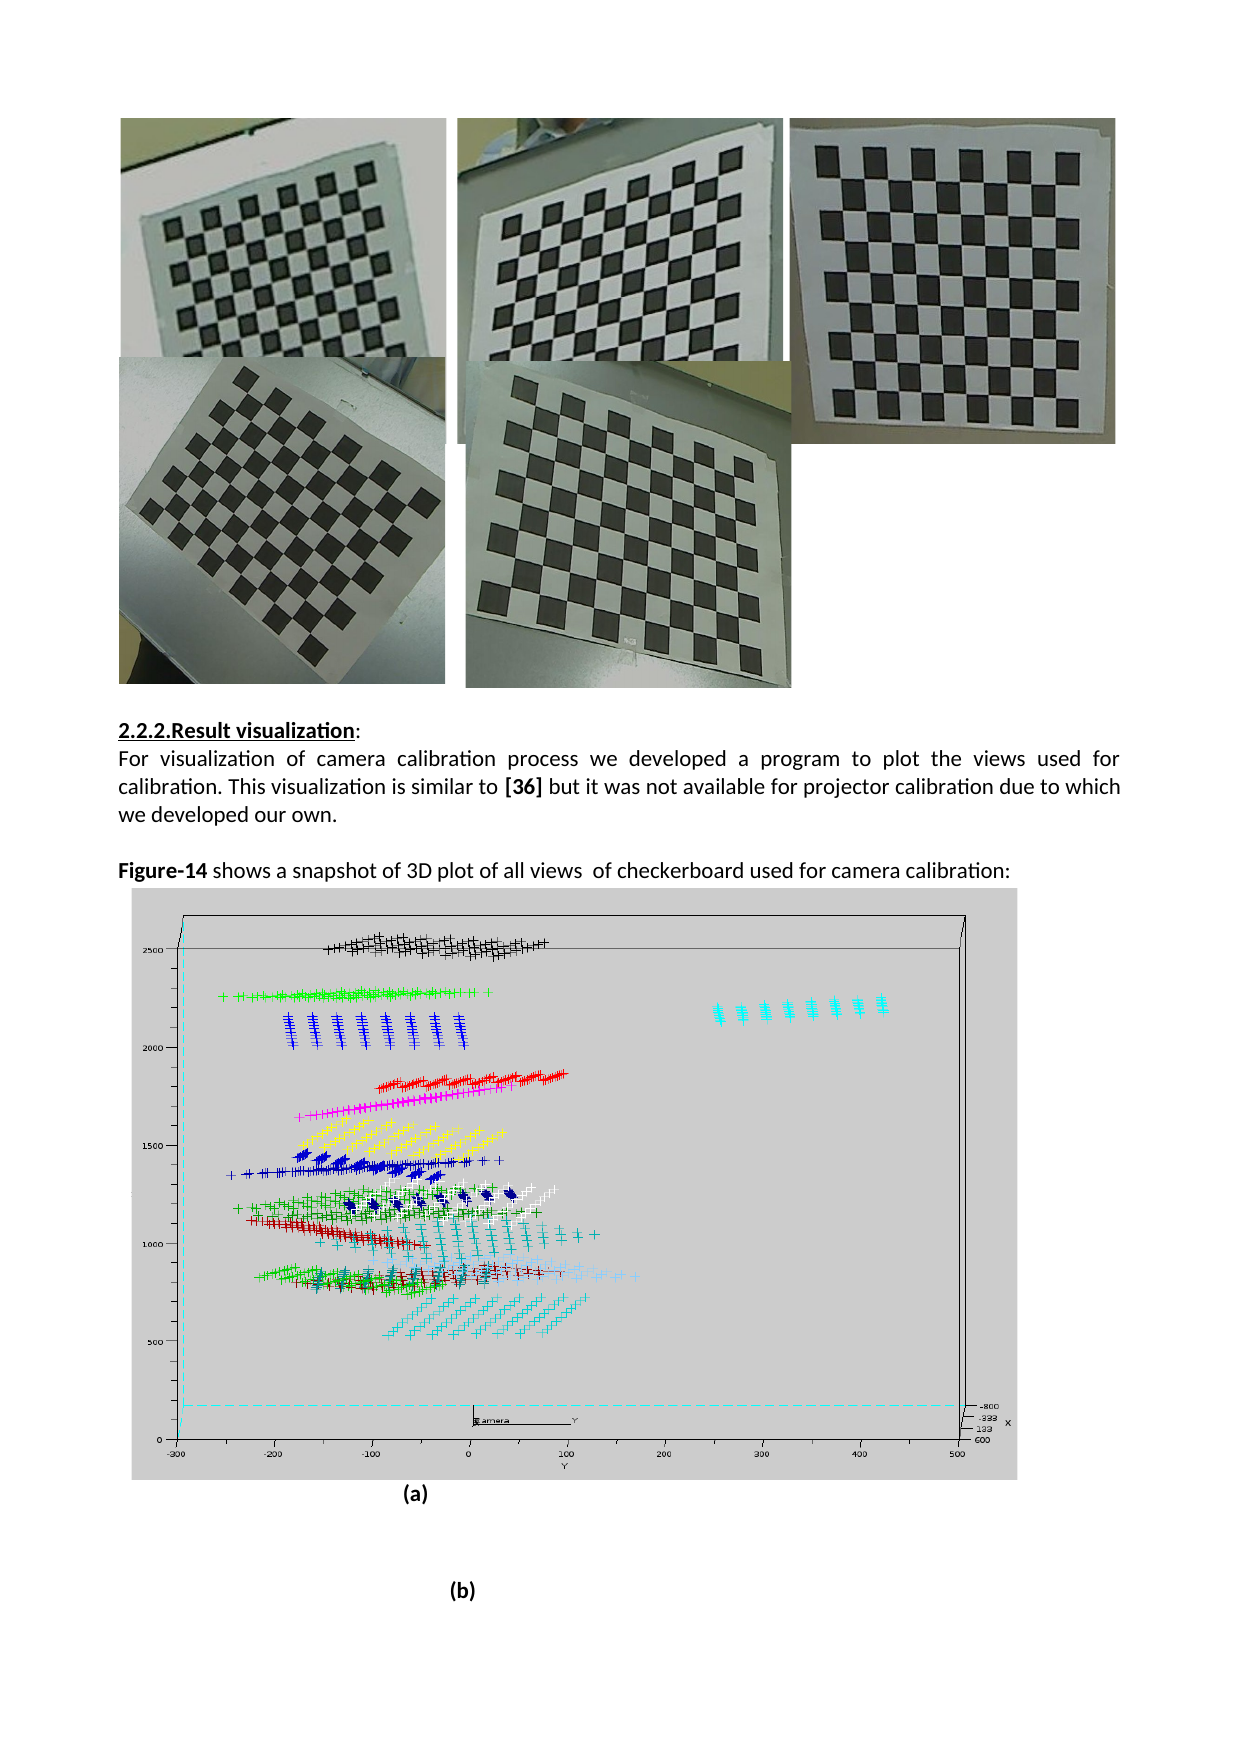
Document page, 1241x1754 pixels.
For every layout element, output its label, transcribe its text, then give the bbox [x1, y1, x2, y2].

text 2.2.2.Result visualization: [118, 716, 1122, 744]
picture [119, 118, 447, 684]
text (b) [118, 1576, 1122, 1604]
text For visualization of camera calibration process we developed a program to plot the views used for calibration. This visualization is similar to [36] but it was not available for projector calibration due to which we developed our own. [118, 744, 1122, 828]
text (a) [118, 884, 1122, 1507]
text Figure-14 shows a snapshot of 3D plot of all views of checkerboard used for camera calibration: [118, 856, 1122, 884]
picture [457, 118, 1116, 688]
picture [131, 888, 1018, 1480]
